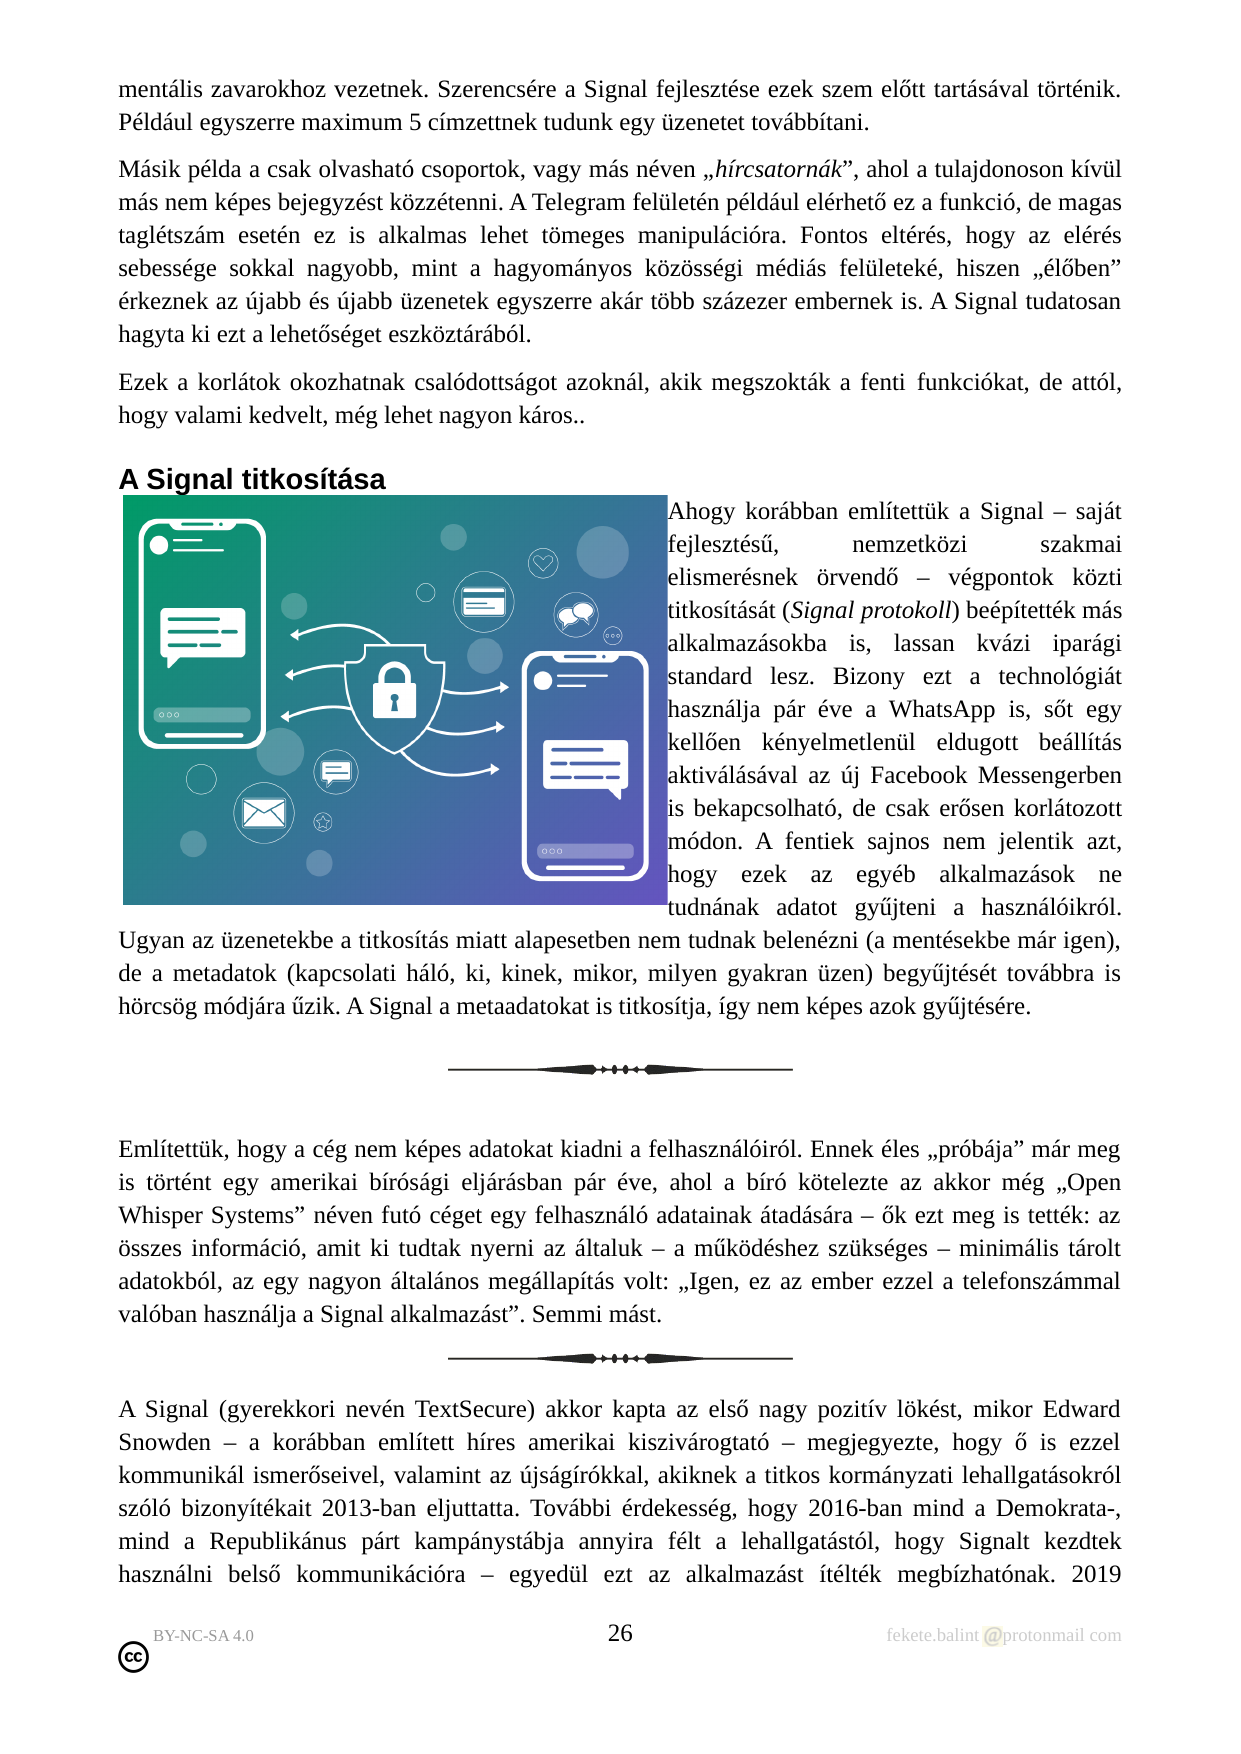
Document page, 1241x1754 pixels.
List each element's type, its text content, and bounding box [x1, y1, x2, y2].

text Másik példa a csak olvasható csoportok, vagy más néven „hírcsatornák”, ahol a tulajdonoson kívül más nem képes bejegyzést közzétenni. A Telegram felületén például elérhető ez a funkció, de magas taglétszám esetén ez is alkalmas lehet tömeges manipulációra. Fontos eltérés, hogy az elérés sebessége sokkal nagyobb, mint a hagyományos közösségi médiás felületeké, hiszen „élőben” érkeznek az újabb és újabb üzenetek egyszerre akár több százezer embernek is. A Signal tudatosan hagyta ki ezt a lehetőséget eszköztárából. [118, 154, 1122, 348]
subtitle A Signal titkosítása [118, 462, 1122, 496]
text A Signal (gyerekkori nevén TextSecure) akkor kapta az első nagy pozitív lökést, mikor Edward Snowden – a korábban említett híres amerikai kiszivárogtató – megjegyezte, hogy ő is ezzel kommunikál ismerőseivel, valamint az újságírókkal, akiknek a titkos kormányzati lehallgatásokról szóló bizonyítékait 2013-ban eljuttatta. További érdekesség, hogy 2016-ban mind a Demokrata-, mind a Republikánus párt kampánystábja annyira félt a lehallgatástól, hogy Signalt kezdtek használni belső kommunikációra – egyedül ezt az alkalmazást ítélték megbízhatónak. 2019 [118, 1394, 1122, 1588]
picture [123, 495, 668, 905]
text Említettük, hogy a cég nem képes adatokat kiadni a felhasználóiról. Ennek éles „próbája” már meg is történt egy amerikai bírósági eljárásban pár éve, ahol a bíró kötelezte az akkor még „Open Whisper Systems” néven futó céget egy felhasználó adatainak átadására – ők ezt meg is tették: az összes információ, amit ki tudtak nyerni az általuk – a működéshez szükséges – minimális tárolt adatokból, az egy nagyon általános megállapítás volt: „Igen, ez az ember ezzel a telefonszámmal valóban használja a Signal alkalmazást”. Semmi mást. [118, 1134, 1122, 1328]
text Ahogy korábban említettük a Signal – saját fejlesztésű, nemzetközi szakmai elismerésnek örvendő – végpontok közti titkosítását (Signal protokoll) beépítették más alkalmazásokba is, lassan kvázi iparági standard lesz. Bizony ezt a technológiát használja pár éve a WhatsApp is, sőt egy kellően kényelmetlenül eldugott beállítás aktiválásával az új Facebook Messengerben is bekapcsolható, de csak erősen korlátozott módon. A fentiek sajnos nem jelentik azt, hogy ezek az egyéb alkalmazások ne tudnának adatot gyűjteni a használóikról. Ugyan az üzenetekbe a titkosítás miatt alapesetben nem tudnak belenézni (a mentésekbe már igen), de a metadatok (kapcsolati háló, ki, kinek, mikor, milyen gyakran üzen) begyűjtését továbbra is hörcsög módjára űzik. A Signal a metaadatokat is titkosítja, így nem képes azok gyűjtésére. [118, 496, 1122, 1020]
text Ezek a korlátok okozhatnak csalódottságot azoknál, akik megszokták a fenti funkciókat, de attól, hogy valami kedvelt, még lehet nagyon káros.. [118, 367, 1122, 429]
picture [446, 1061, 795, 1077]
text mentális zavarokhoz vezetnek. Szerencsére a Signal fejlesztése ezek szem előtt tartásával történik. Például egyszerre maximum 5 címzettnek tudunk egy üzenetet továbbítani. [118, 74, 1122, 136]
picture [118, 1641, 149, 1673]
picture [982, 1626, 1003, 1647]
picture [446, 1350, 795, 1366]
